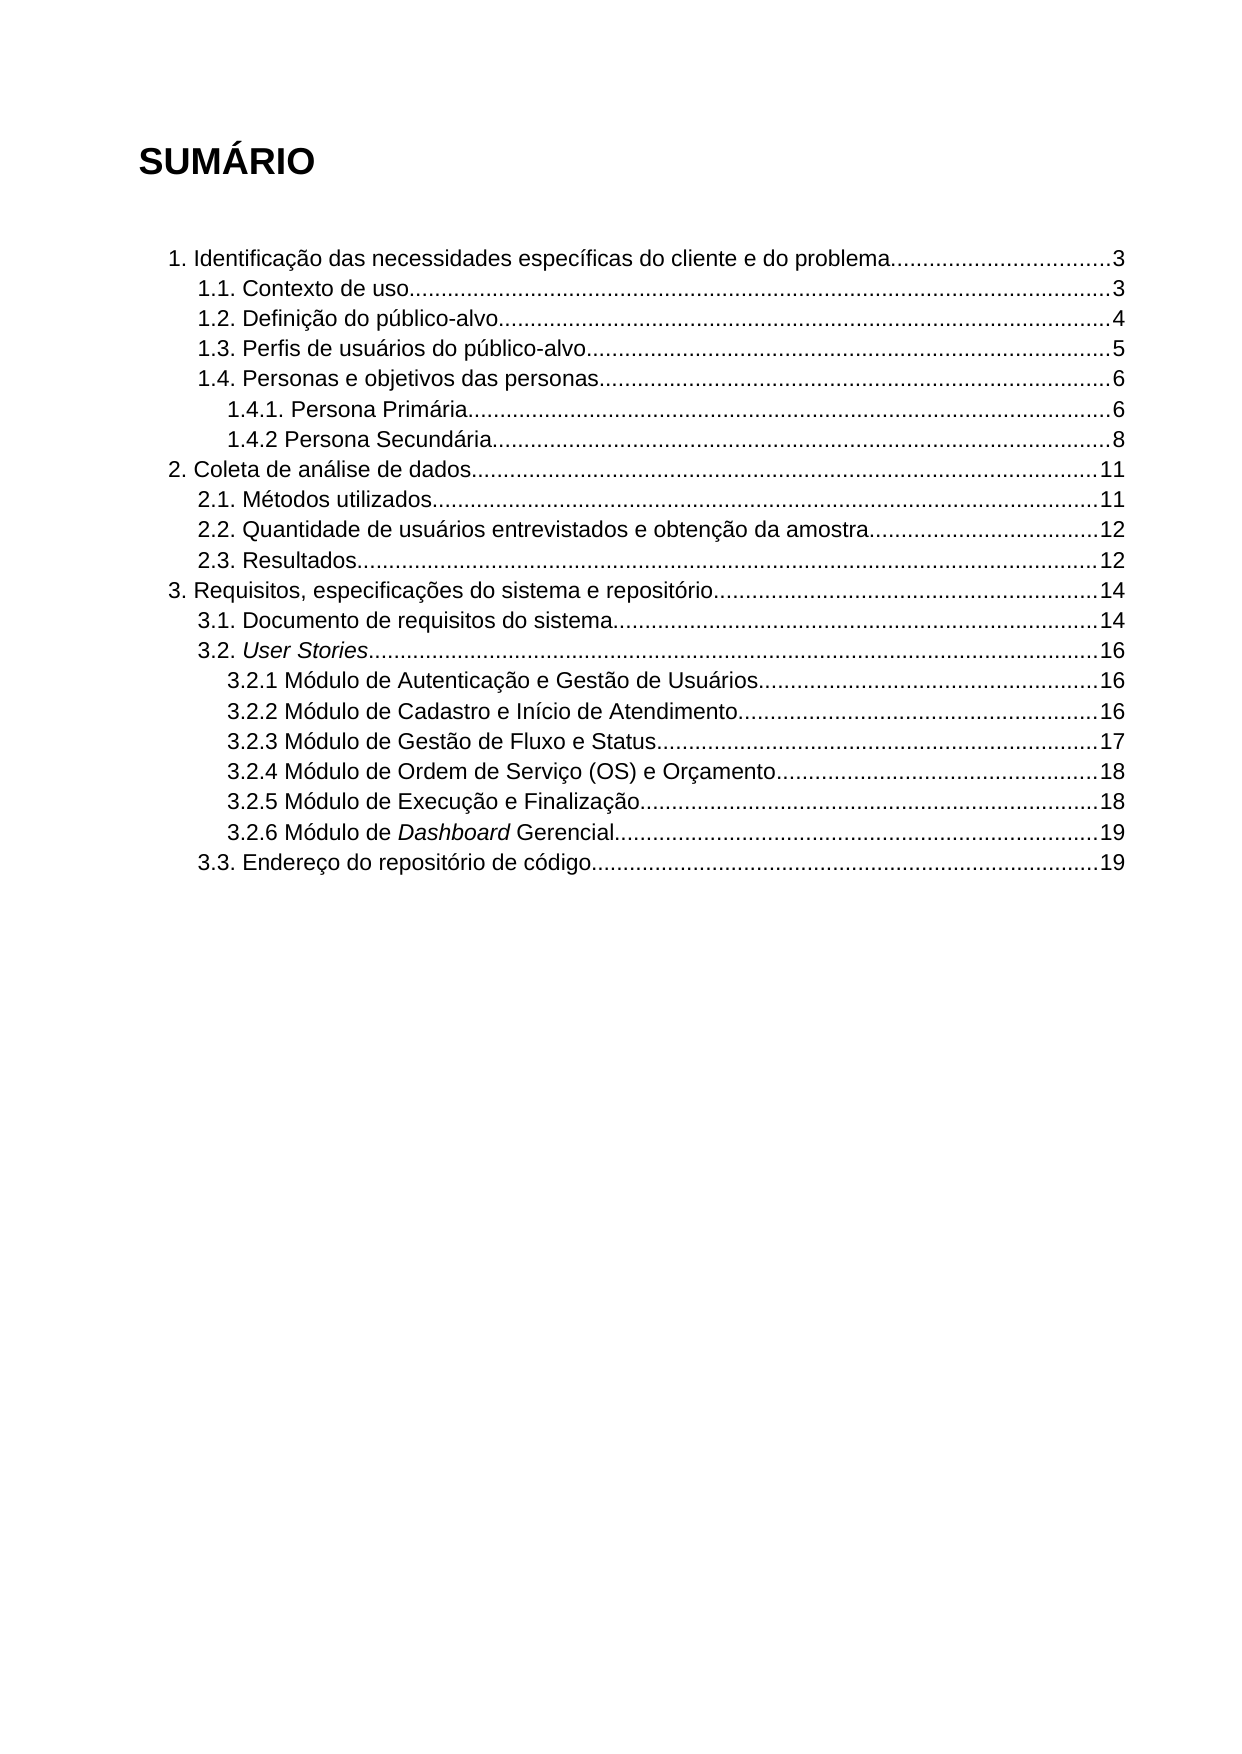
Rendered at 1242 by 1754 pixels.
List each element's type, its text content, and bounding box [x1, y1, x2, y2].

text 3.2.3 Módulo de Gestão de Fluxo e Status 17 [227, 728, 1125, 754]
text 1.4.2 Persona Secundária 8 [227, 426, 1125, 452]
text 3.2.6 Módulo de Dashboard Gerencial 19 [227, 818, 1125, 845]
text 2. Coleta de análise de dados 11 [168, 456, 1125, 482]
text 3.2.1 Módulo de Autenticação e Gestão de Usuários 16 [227, 667, 1125, 694]
text 1.3. Perfis de usuários do público-alvo 5 [197, 335, 1125, 362]
text 3.2.5 Módulo de Execução e Finalização 18 [227, 788, 1125, 815]
text 2.2. Quantidade de usuários entrevistados e obtenção da amostra 12 [197, 516, 1125, 543]
text 1.4.1. Persona Primária 6 [227, 396, 1125, 422]
text 1. Identificação das necessidades específicas do cliente e do problema 3 [168, 244, 1125, 271]
text 1.1. Contexto de uso 3 [197, 275, 1125, 301]
text 3. Requisitos, especificações do sistema e repositório 14 [168, 577, 1125, 603]
text 2.3. Resultados 12 [197, 547, 1125, 573]
text SUMÁRIO [138, 139, 1095, 182]
text 3.2. User Stories 16 [197, 637, 1125, 664]
text 3.2.4 Módulo de Ordem de Serviço (OS) e Orçamento 18 [227, 758, 1125, 784]
text 1.2. Definição do público-alvo 4 [197, 305, 1125, 331]
text 3.3. Endereço do repositório de código 19 [197, 849, 1125, 875]
text 3.1. Documento de requisitos do sistema 14 [197, 607, 1125, 633]
text 2.1. Métodos utilizados 11 [197, 486, 1125, 513]
text 1.4. Personas e objetivos das personas 6 [197, 365, 1125, 392]
text 3.2.2 Módulo de Cadastro e Início de Atendimento 16 [227, 698, 1125, 724]
